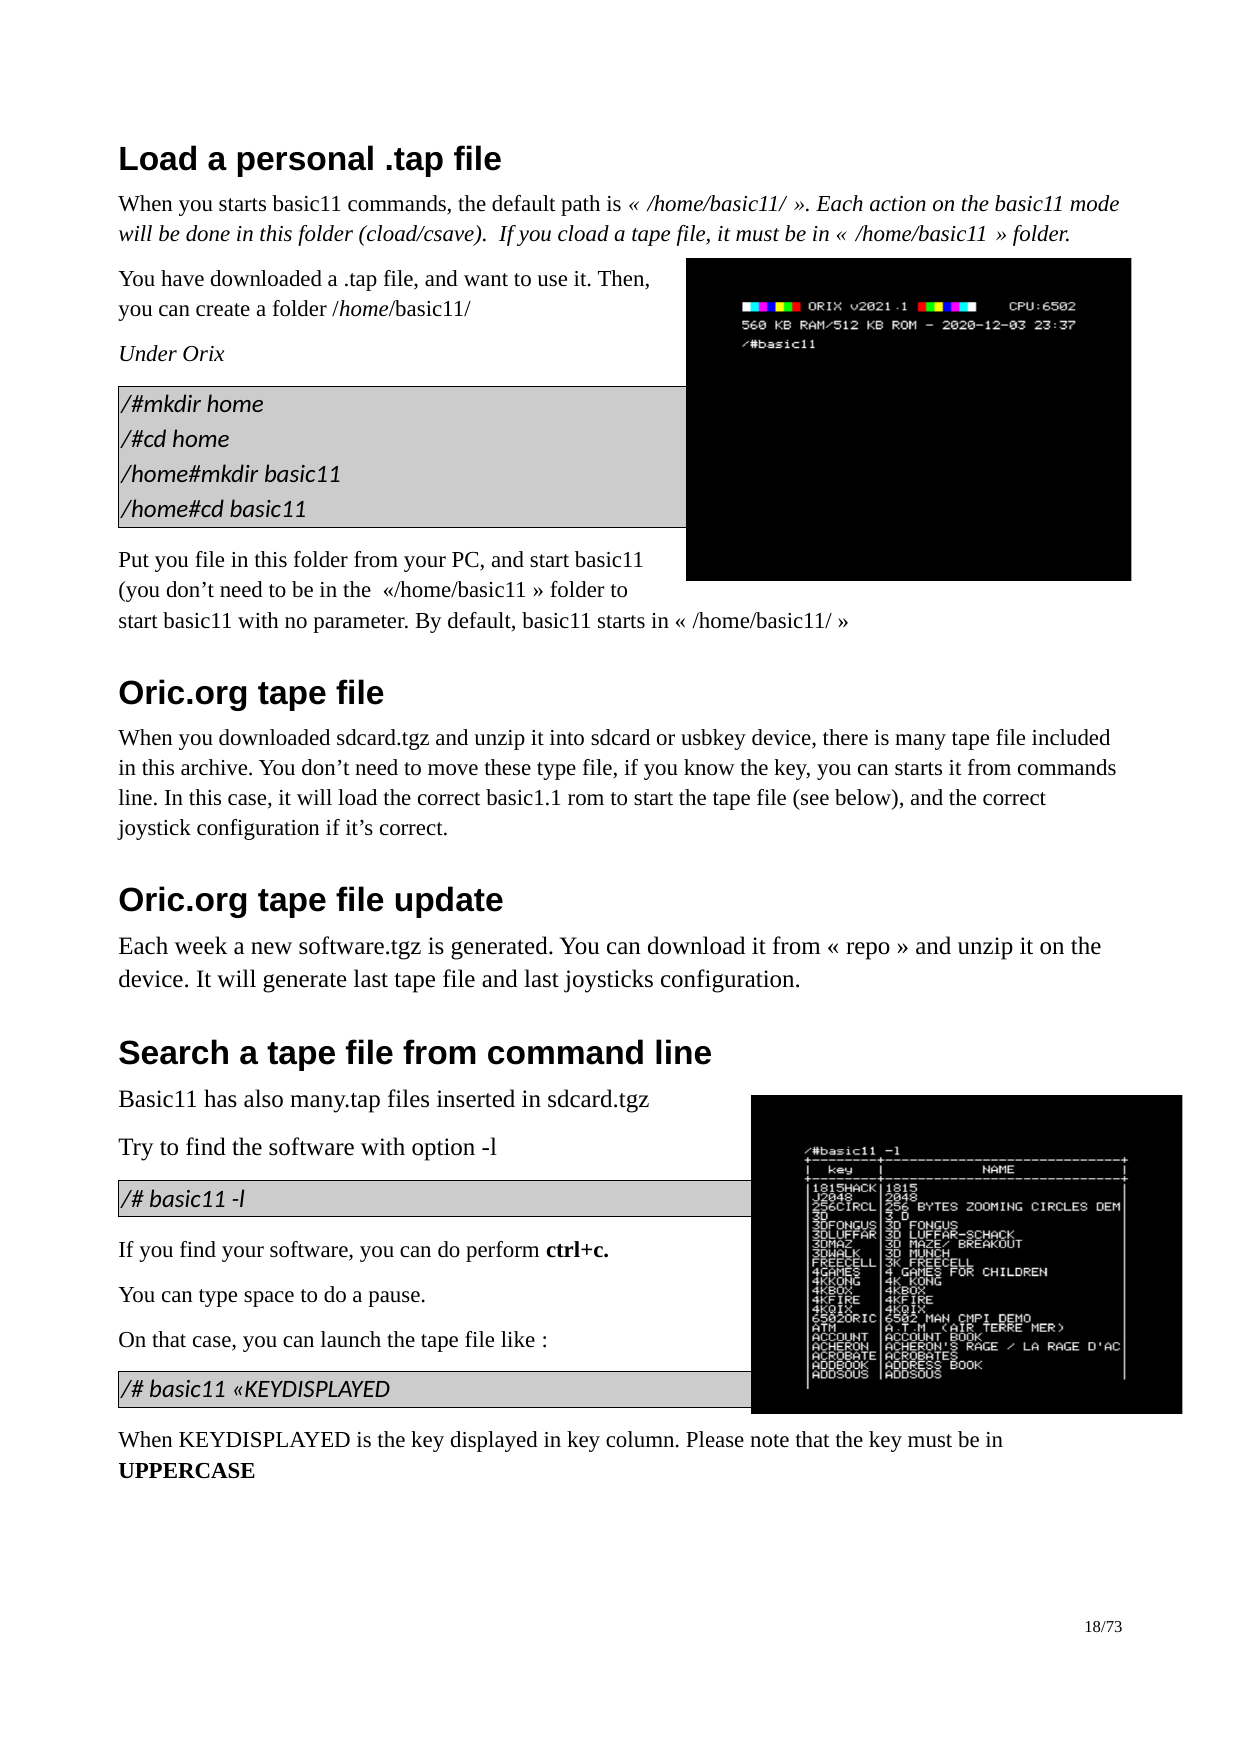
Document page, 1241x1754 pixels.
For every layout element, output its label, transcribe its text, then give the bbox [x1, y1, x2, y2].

text /# basic11 «KEYDISPLAYED [119, 1372, 751, 1407]
text When you downloaded sdcard.tgz and unzip it into sdcard or usbkey device, there is many tape file included in this archive. You don’t need to move these type file, if you know the key, you can starts it from commands line. In this case, it will load the correct basic1.1 rom to start the tape file (see below), and the correct joystick configuration if it’s correct. [118, 724, 1122, 841]
text /#mkdir home /#cd home /home#mkdir basic11 /home#cd basic11 [119, 387, 686, 527]
text You can type space to do a pause. [118, 1281, 751, 1307]
subtitle Search a tape file from command line [118, 1033, 1122, 1072]
text Try to find the software with option -l [118, 1132, 751, 1161]
text When you starts basic11 commands, the default path is « /home/basic11/ ». Each action on the basic11 mode will be done in this folder (cload/csave). If you cload a tape file, it must be in « /home/basic11 » folder. [118, 190, 1122, 247]
picture [751, 1095, 1183, 1414]
text /# basic11 -l [119, 1181, 751, 1216]
subtitle Oric.org tape file [118, 673, 1122, 711]
picture [686, 258, 1132, 581]
subtitle Load a personal .tap file [118, 139, 1122, 178]
subtitle Oric.org tape file update [118, 880, 1122, 919]
text Each week a new software.tgz is generated. You can download it from « repo » and unzip it on the device. It will generate last tape file and last joysticks configuration. [118, 931, 1122, 993]
text You have downloaded a .tap file, and want to use it. Then, you can create a folder /home/basic11/ [118, 265, 686, 322]
text If you find your software, you can do perform ctrl+c. [118, 1236, 751, 1262]
text On that case, you can launch the tape file like : [118, 1326, 751, 1352]
text When KEYDISPLAYED is the key displayed in key column. Please note that the key must be in UPPERCASE [118, 1426, 1122, 1483]
text Basic11 has also many.tap files inserted in sdcard.tgz [118, 1084, 1122, 1113]
text Put you file in this folder from your PC, and start basic11 (you don’t need to be in the «/home/basic11 » folder to start basic11 with no parameter. By default, basic11 starts in « /home/basic11/ » [118, 546, 1122, 633]
text Under Orix [118, 341, 686, 367]
